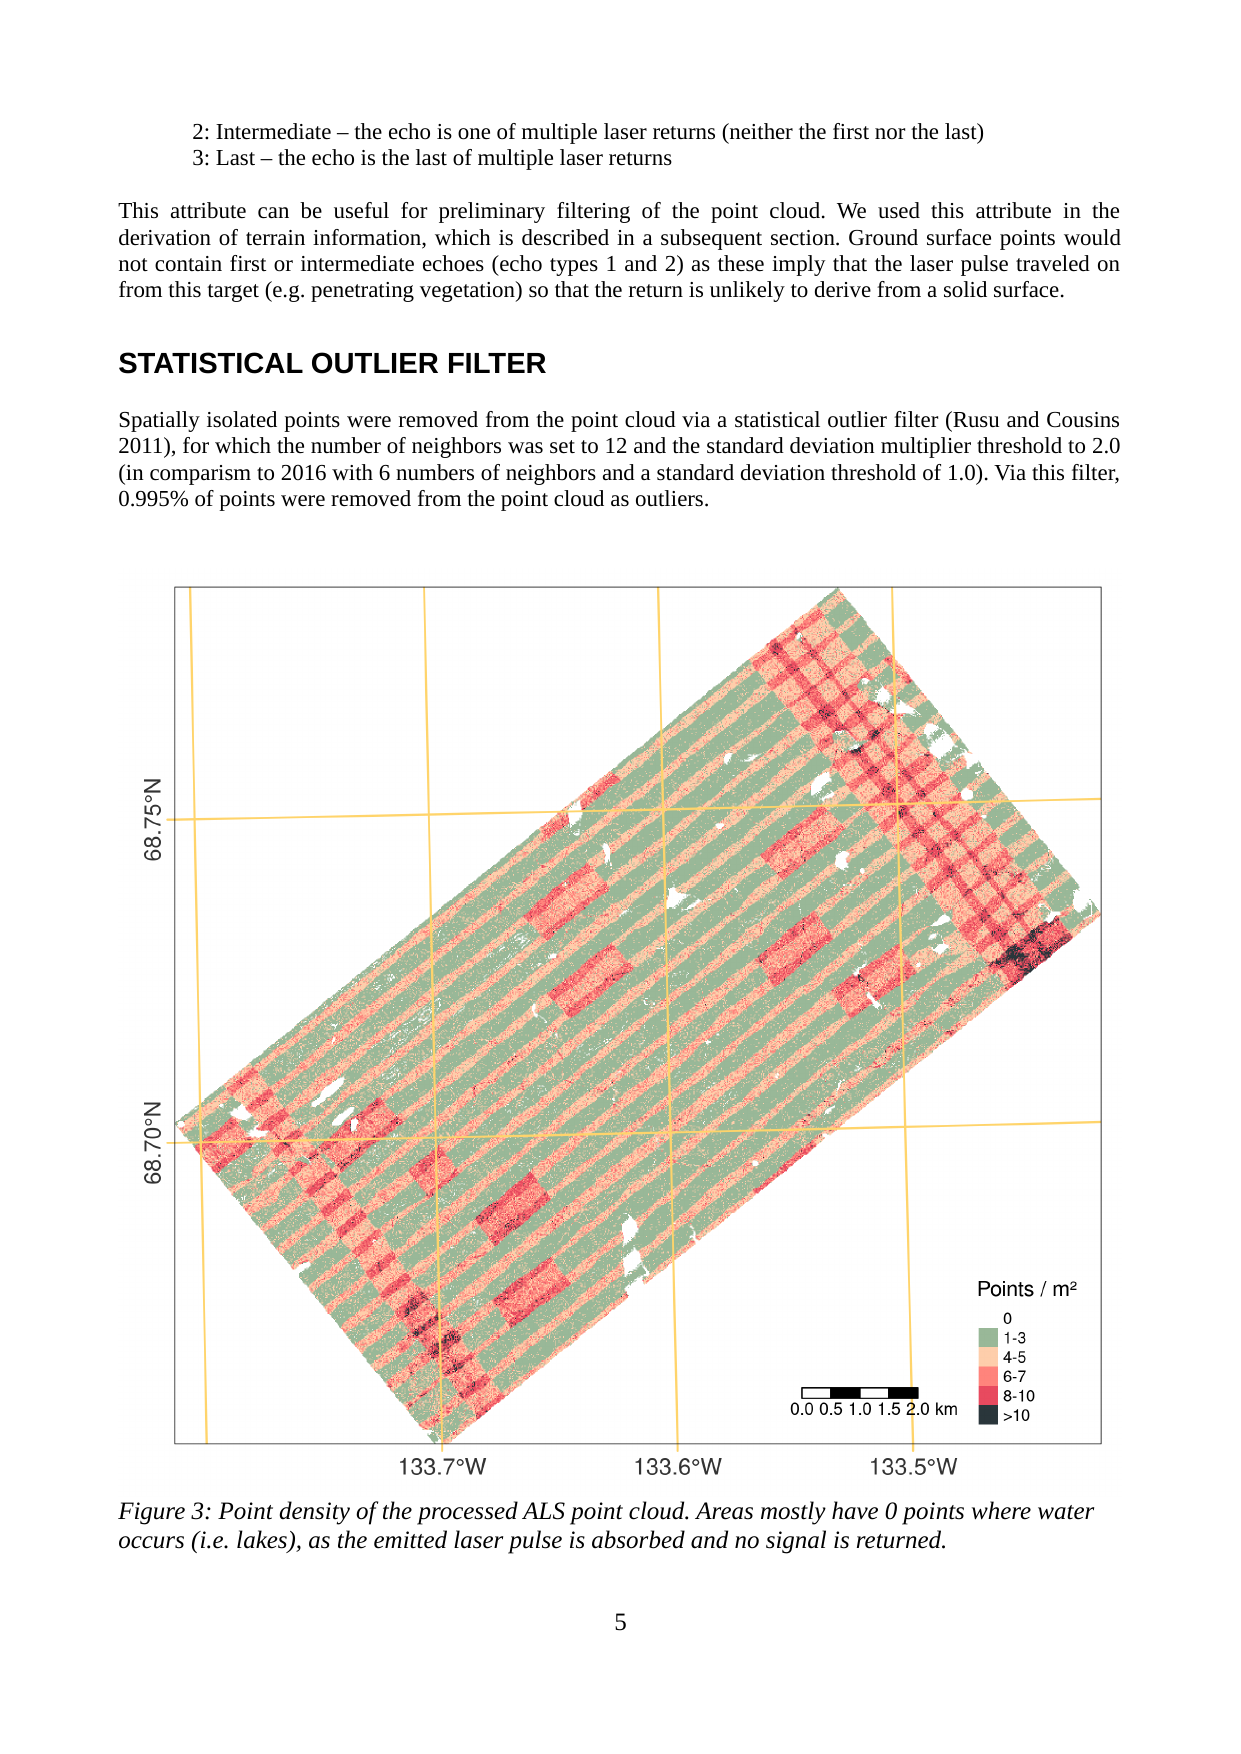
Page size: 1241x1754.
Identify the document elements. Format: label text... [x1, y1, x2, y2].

text 2: Intermediate – the echo is one of multiple laser returns (neither the first nor the last) [118, 118, 1122, 144]
text Spatially isolated points were removed from the point cloud via a statistical outlier filter (Rusu and Cousins 2011), for which the number of neighbors was set to 12 and the standard deviation multiplier threshold to 2.0 (in comparism to 2016 with 6 numbers of neighbors and a standard deviation threshold of 1.0). Via this filter, 0.995% of points were removed from the point cloud as outliers. [118, 406, 1122, 511]
text This attribute can be useful for preliminary filtering of the point cloud. We used this attribute in the derivation of terrain information, which is described in a subsequent section. Ground surface points would not contain first or intermediate echoes (echo types 1 and 2) as these imply that the laser pulse traveled on from this target (e.g. penetrating vegetation) so that the return is unlikely to derive from a solid surface. [118, 197, 1122, 303]
picture [118, 568, 1123, 1497]
subtitle STATISTICAL OUTLIER FILTER [118, 346, 1122, 379]
text 3: Last – the echo is the last of multiple laser returns [118, 144, 1122, 171]
text Figure 3: Point density of the processed ALS point cloud. Areas mostly have 0 points where water occurs (i.e. lakes), as the emitted laser pulse is absorbed and no signal is returned. [118, 1497, 1122, 1554]
